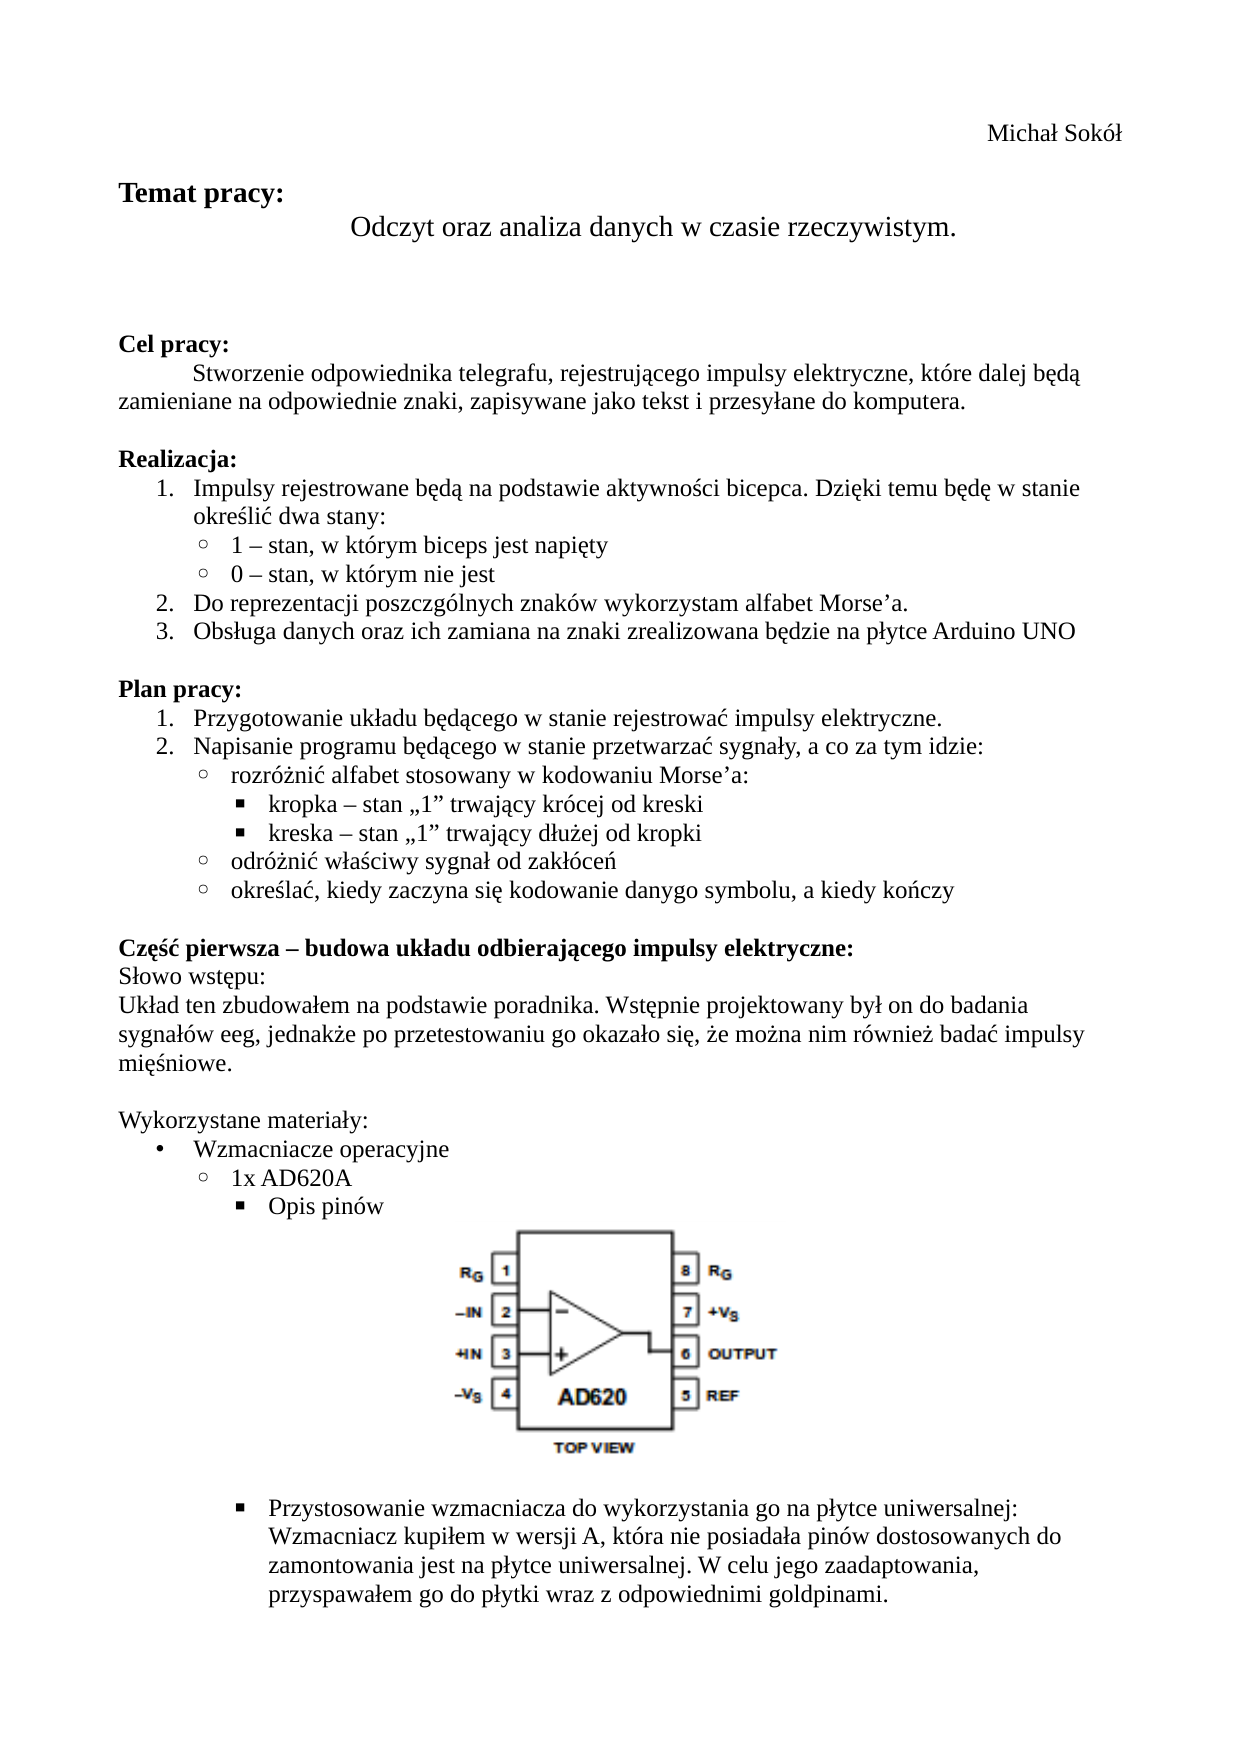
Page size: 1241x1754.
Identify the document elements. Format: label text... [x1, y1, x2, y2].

text Temat pracy: [118, 176, 1122, 209]
list 1x AD620A [193, 1163, 1122, 1191]
list 1 – stan, w którym biceps jest napięty [193, 530, 1122, 559]
text Michał Sokół [118, 118, 1122, 147]
list Impulsy rejestrowane będą na podstawie aktywności bicepca. Dzięki temu będę w stanie określić dwa stany: [156, 473, 1122, 530]
text Słowo wstępu: [118, 961, 1122, 990]
list 0 – stan, w którym nie jest [193, 559, 1122, 588]
list Przystosowanie wzmacniacza do wykorzystania go na płytce uniwersalnej: Wzmacniacz kupiłem w wersji A, która nie posiadała pinów dostosowanych do zamontowania jest na płytce uniwersalnej. W celu jego zaadaptowania, przyspawałem go do płytki wraz z odpowiednimi goldpinami. [231, 1493, 1122, 1608]
text Stworzenie odpowiednika telegrafu, rejestrującego impulsy elektryczne, które dalej będą zamieniane na odpowiednie znaki, zapisywane jako tekst i przesyłane do komputera. [118, 358, 1122, 415]
text Część pierwsza – budowa układu odbierającego impulsy elektryczne: [118, 933, 1122, 961]
list Wzmacniacze operacyjne [156, 1134, 1122, 1163]
picture [454, 1220, 786, 1464]
text Cel pracy: [118, 329, 1122, 358]
list kropka – stan „1” trwający krócej od kreski [231, 789, 1122, 818]
list Do reprezentacji poszczgólnych znaków wykorzystam alfabet Morse’a. [156, 588, 1122, 616]
list Napisanie programu będącego w stanie przetwarzać sygnały, a co za tym idzie: [156, 731, 1122, 760]
list kreska – stan „1” trwający dłużej od kropki [231, 818, 1122, 846]
list rozróżnić alfabet stosowany w kodowaniu Morse’a: [193, 760, 1122, 789]
text Układ ten zbudowałem na podstawie poradnika. Wstępnie projektowany był on do badania sygnałów eeg, jednakże po przetestowaniu go okazało się, że można nim również badać impulsy mięśniowe. [118, 990, 1122, 1076]
list Opis pinów [231, 1191, 1122, 1220]
list Przygotowanie układu będącego w stanie rejestrować impulsy elektryczne. [156, 703, 1122, 731]
list Obsługa danych oraz ich zamiana na znaki zrealizowana będzie na płytce Arduino UNO [156, 616, 1122, 645]
text Wykorzystane materiały: [118, 1105, 1122, 1134]
list odróżnić właściwy sygnał od zakłóceń [193, 846, 1122, 875]
list określać, kiedy zaczyna się kodowanie danygo symbolu, a kiedy kończy [193, 875, 1122, 904]
text Odczyt oraz analiza danych w czasie rzeczywistym. [118, 209, 1122, 243]
text Realizacja: [118, 444, 1122, 473]
text Plan pracy: [118, 674, 1122, 703]
